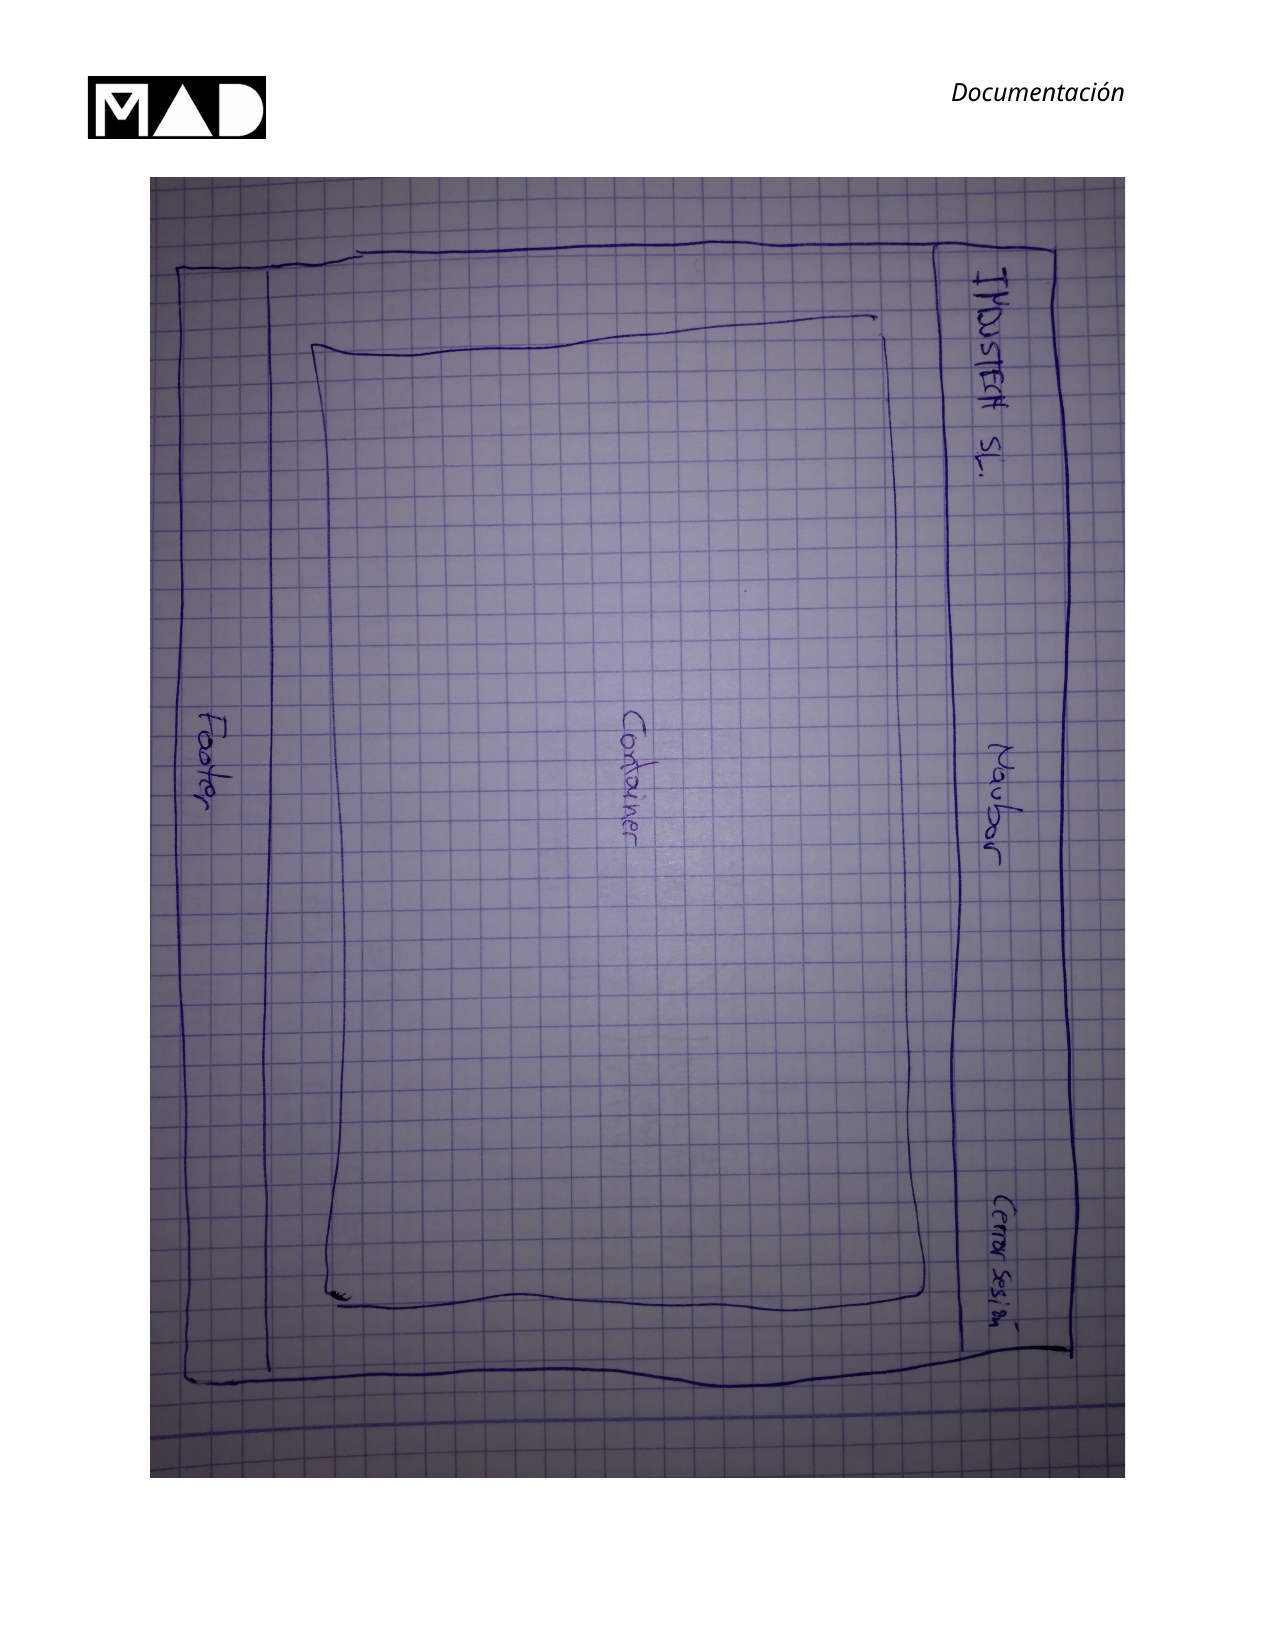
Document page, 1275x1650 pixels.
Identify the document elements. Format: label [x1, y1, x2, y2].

picture [150, 177, 1125, 1478]
picture [93, 76, 268, 144]
